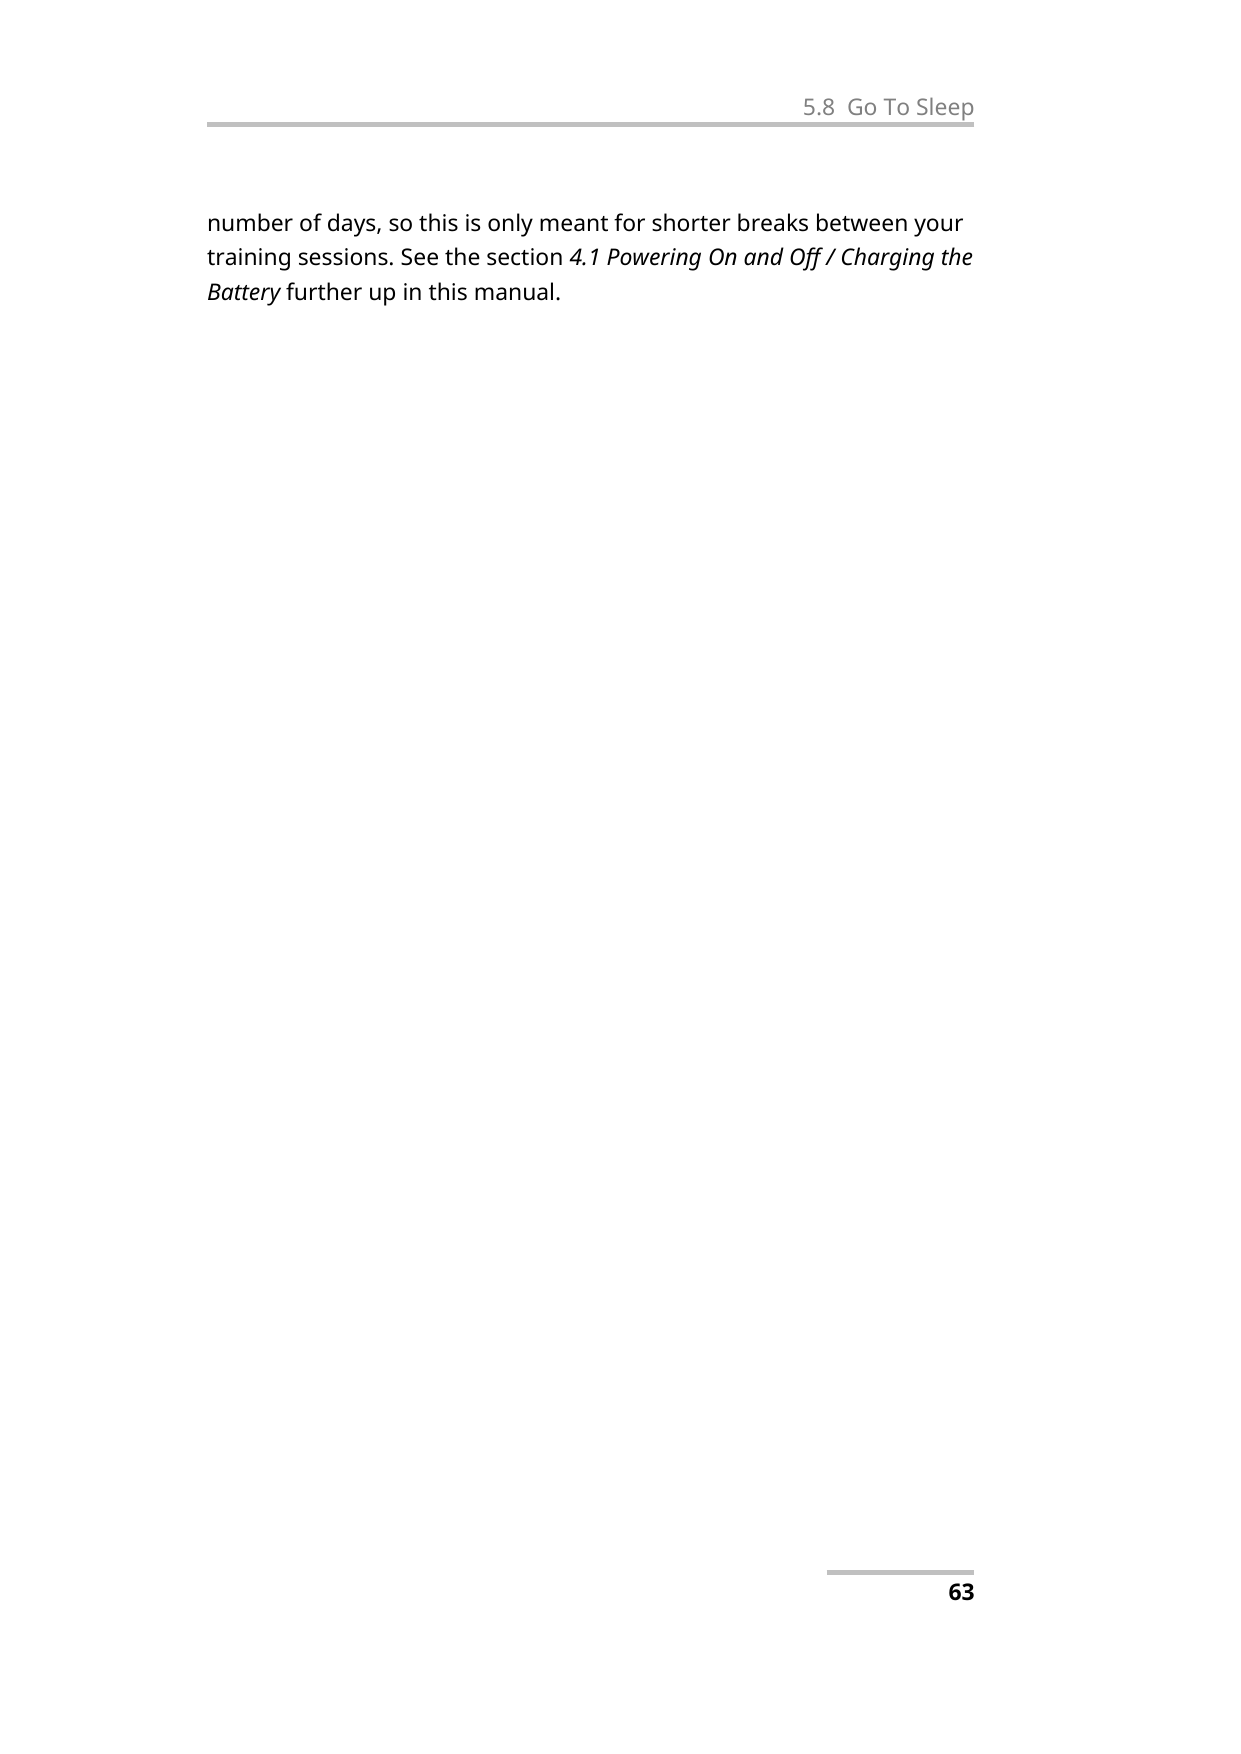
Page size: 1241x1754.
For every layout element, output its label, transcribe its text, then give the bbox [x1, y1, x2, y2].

text number of days, so this is only meant for shorter breaks between your training sessions. See the section 4.1 Powering On and Off / Charging the Battery further up in this manual. [207, 207, 974, 307]
